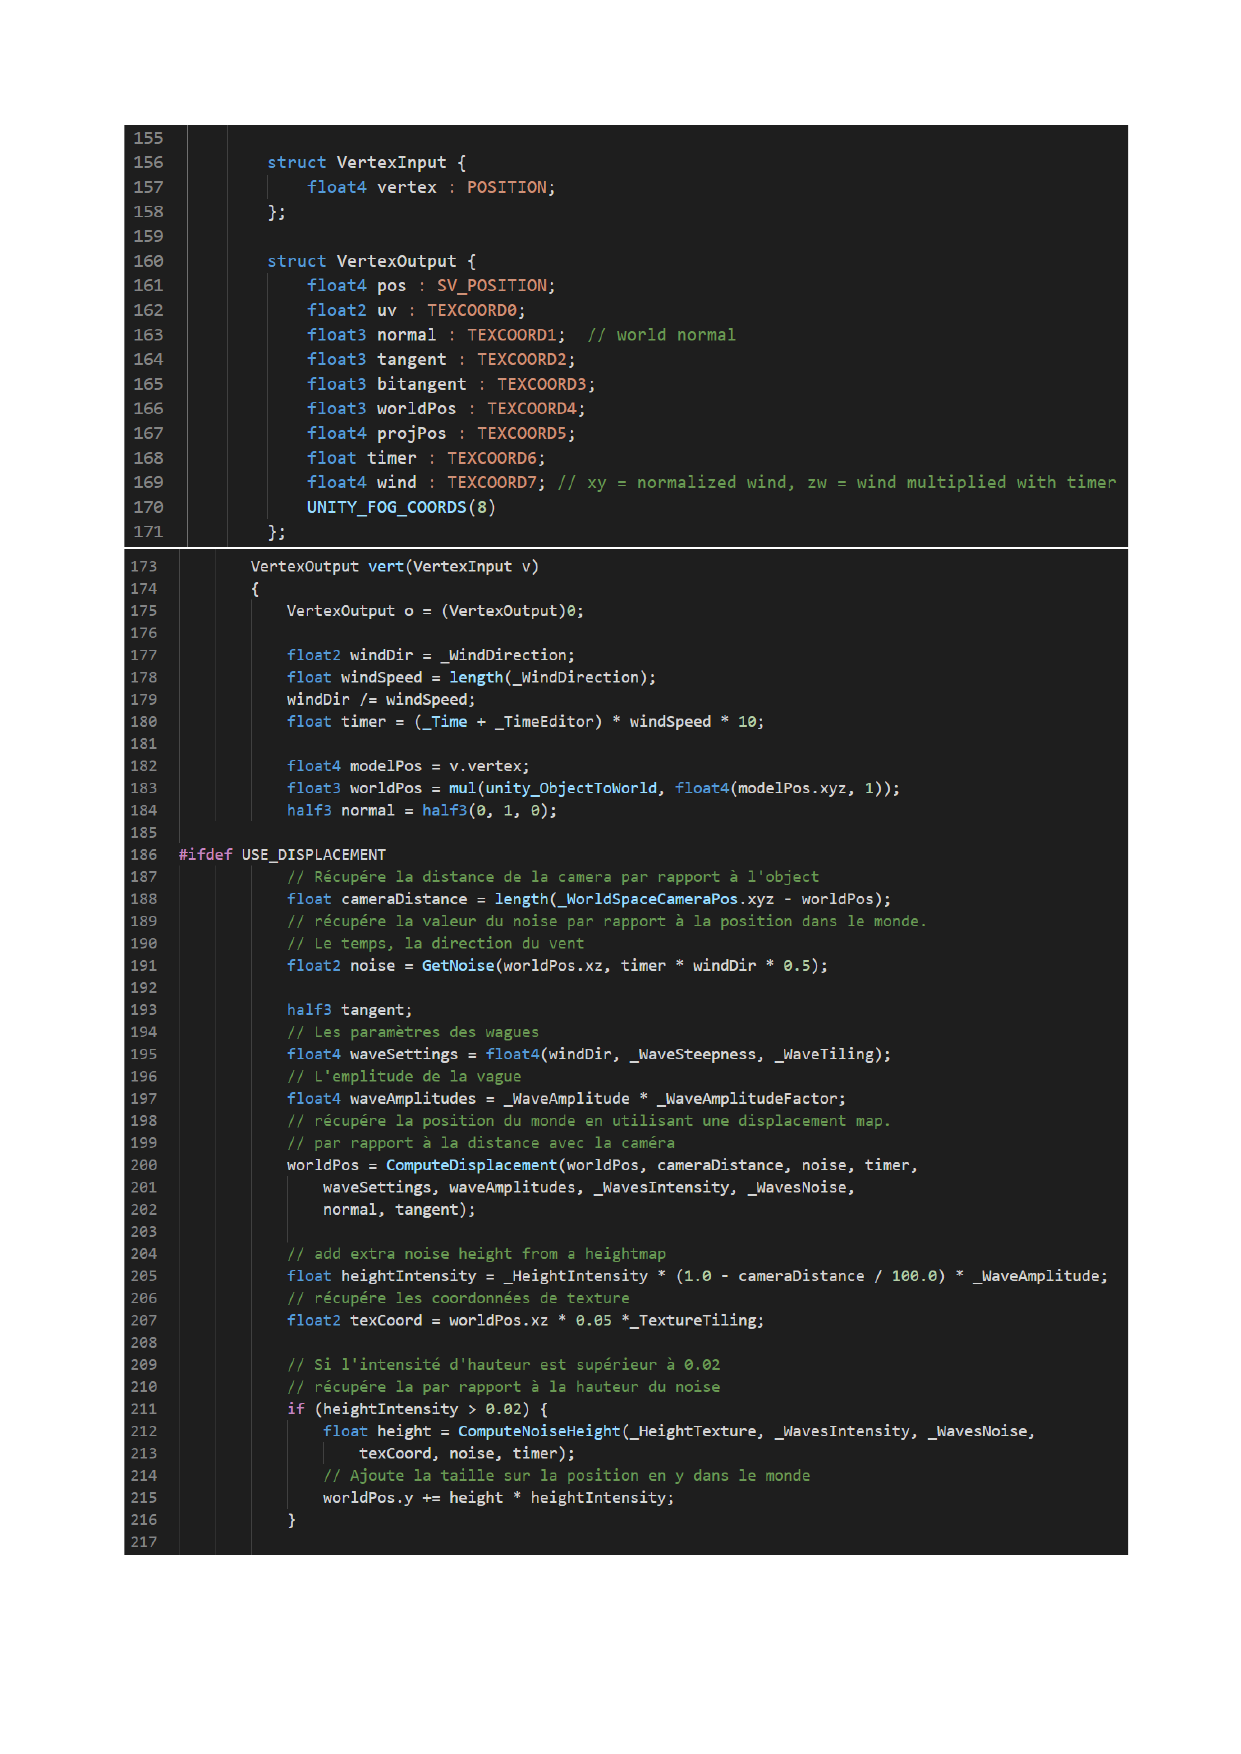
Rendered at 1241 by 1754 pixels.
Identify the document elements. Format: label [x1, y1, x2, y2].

picture [124, 549, 1129, 1555]
picture [124, 125, 1129, 547]
